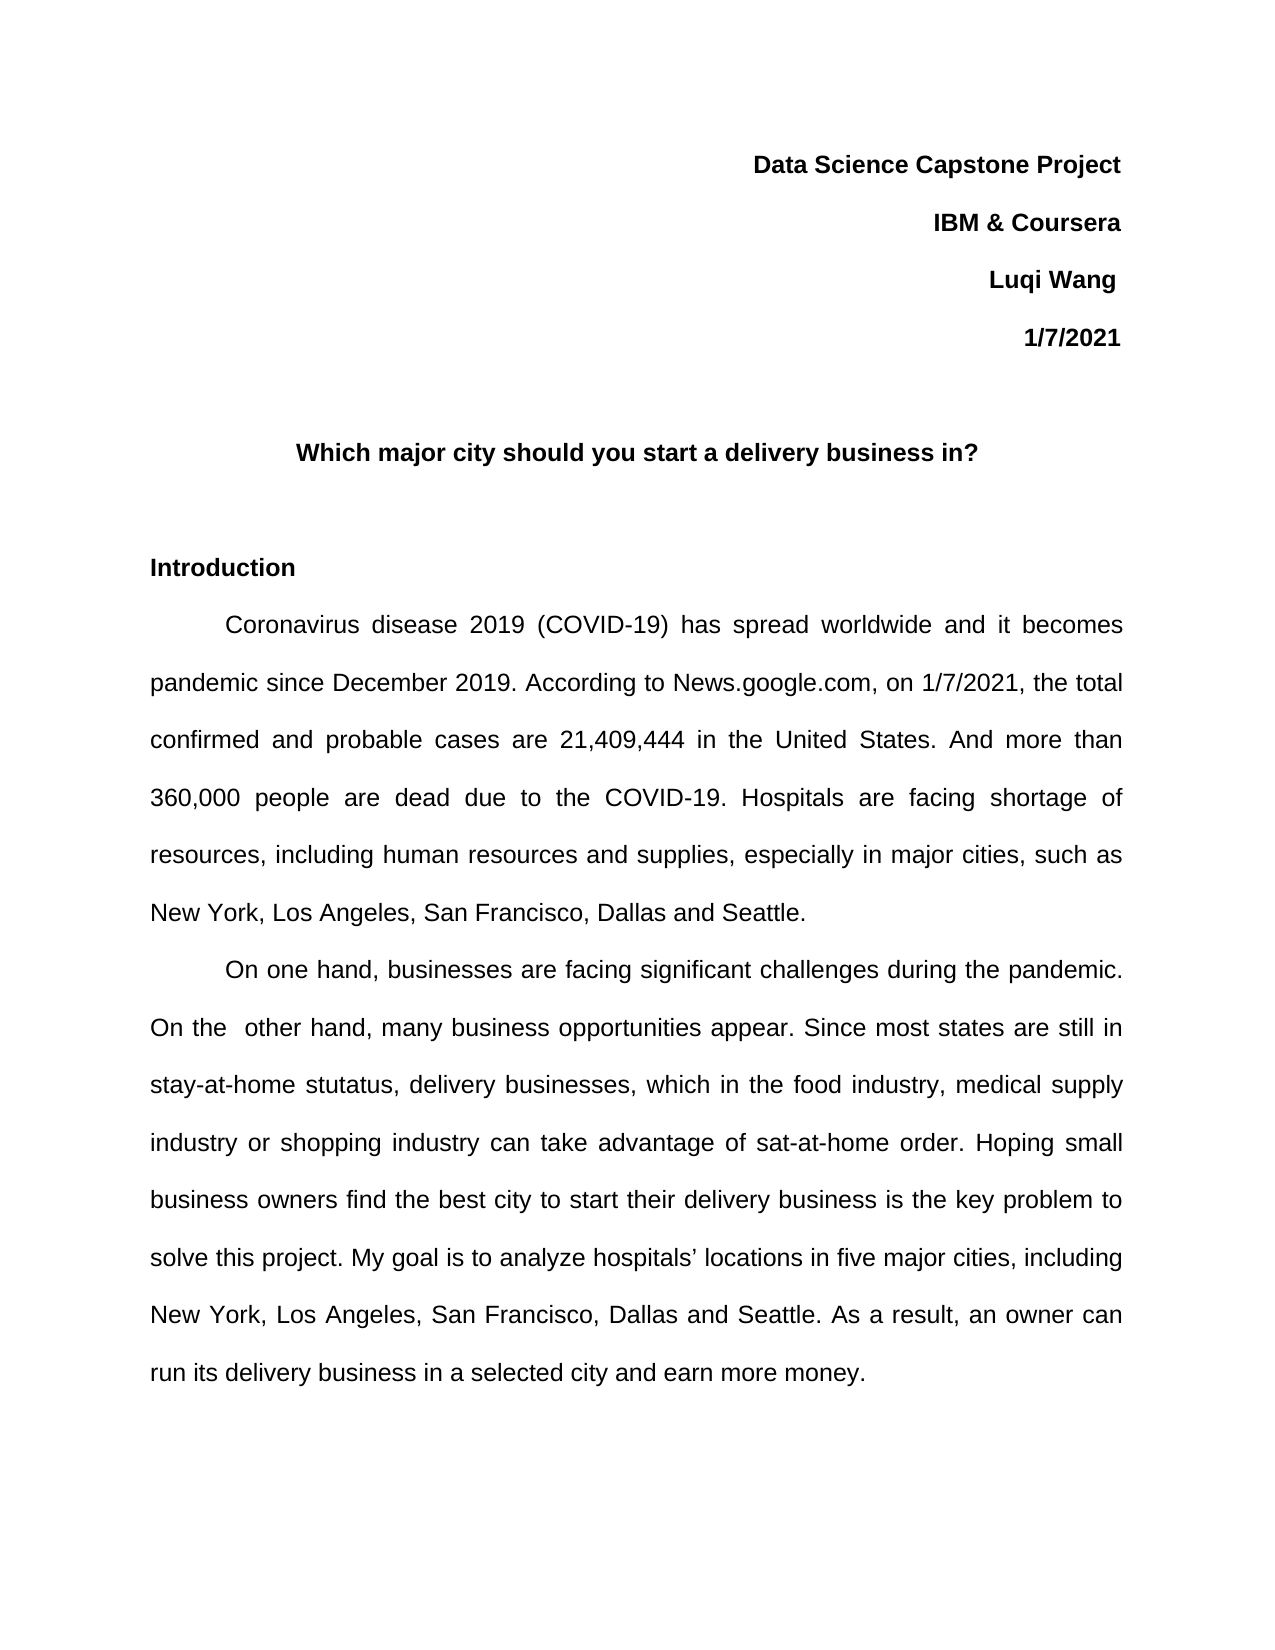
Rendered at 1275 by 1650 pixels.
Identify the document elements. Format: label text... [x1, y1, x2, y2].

text Which major city should you start a delivery business in? [150, 437, 1125, 466]
text Coronavirus disease 2019 (COVID-19) has spread worldwide and it becomes pandemic since December 2019. According to News.google.com, on 1/7/2021, the total confirmed and probable cases are 21,409,444 in the United States. And more than 360,000 people are dead due to the COVID-19. Hospitals are facing shortage of resources, including human resources and supplies, especially in major cities, such as New York, Los Angeles, San Francisco, Dallas and Seattle. [150, 610, 1125, 926]
text 1/7/2021 [150, 322, 1125, 351]
text IBM & Coursera [150, 207, 1125, 236]
text Data Science Capstone Project [150, 150, 1125, 179]
text Luqi Wang [150, 265, 1125, 294]
text On one hand, businesses are facing significant challenges during the pandemic. On the other hand, many business opportunities appear. Since most states are still in stay-at-home stutatus, delivery businesses, which in the food industry, medical supply industry or shopping industry can take advantage of sat-at-home order. Hoping small business owners find the best city to start their delivery business is the key problem to solve this project. My goal is to analyze hospitals’ locations in five major cities, including New York, Los Angeles, San Francisco, Dallas and Seattle. As a result, an owner can run its delivery business in a selected city and earn more money. [150, 955, 1125, 1386]
text Introduction [150, 552, 1125, 581]
